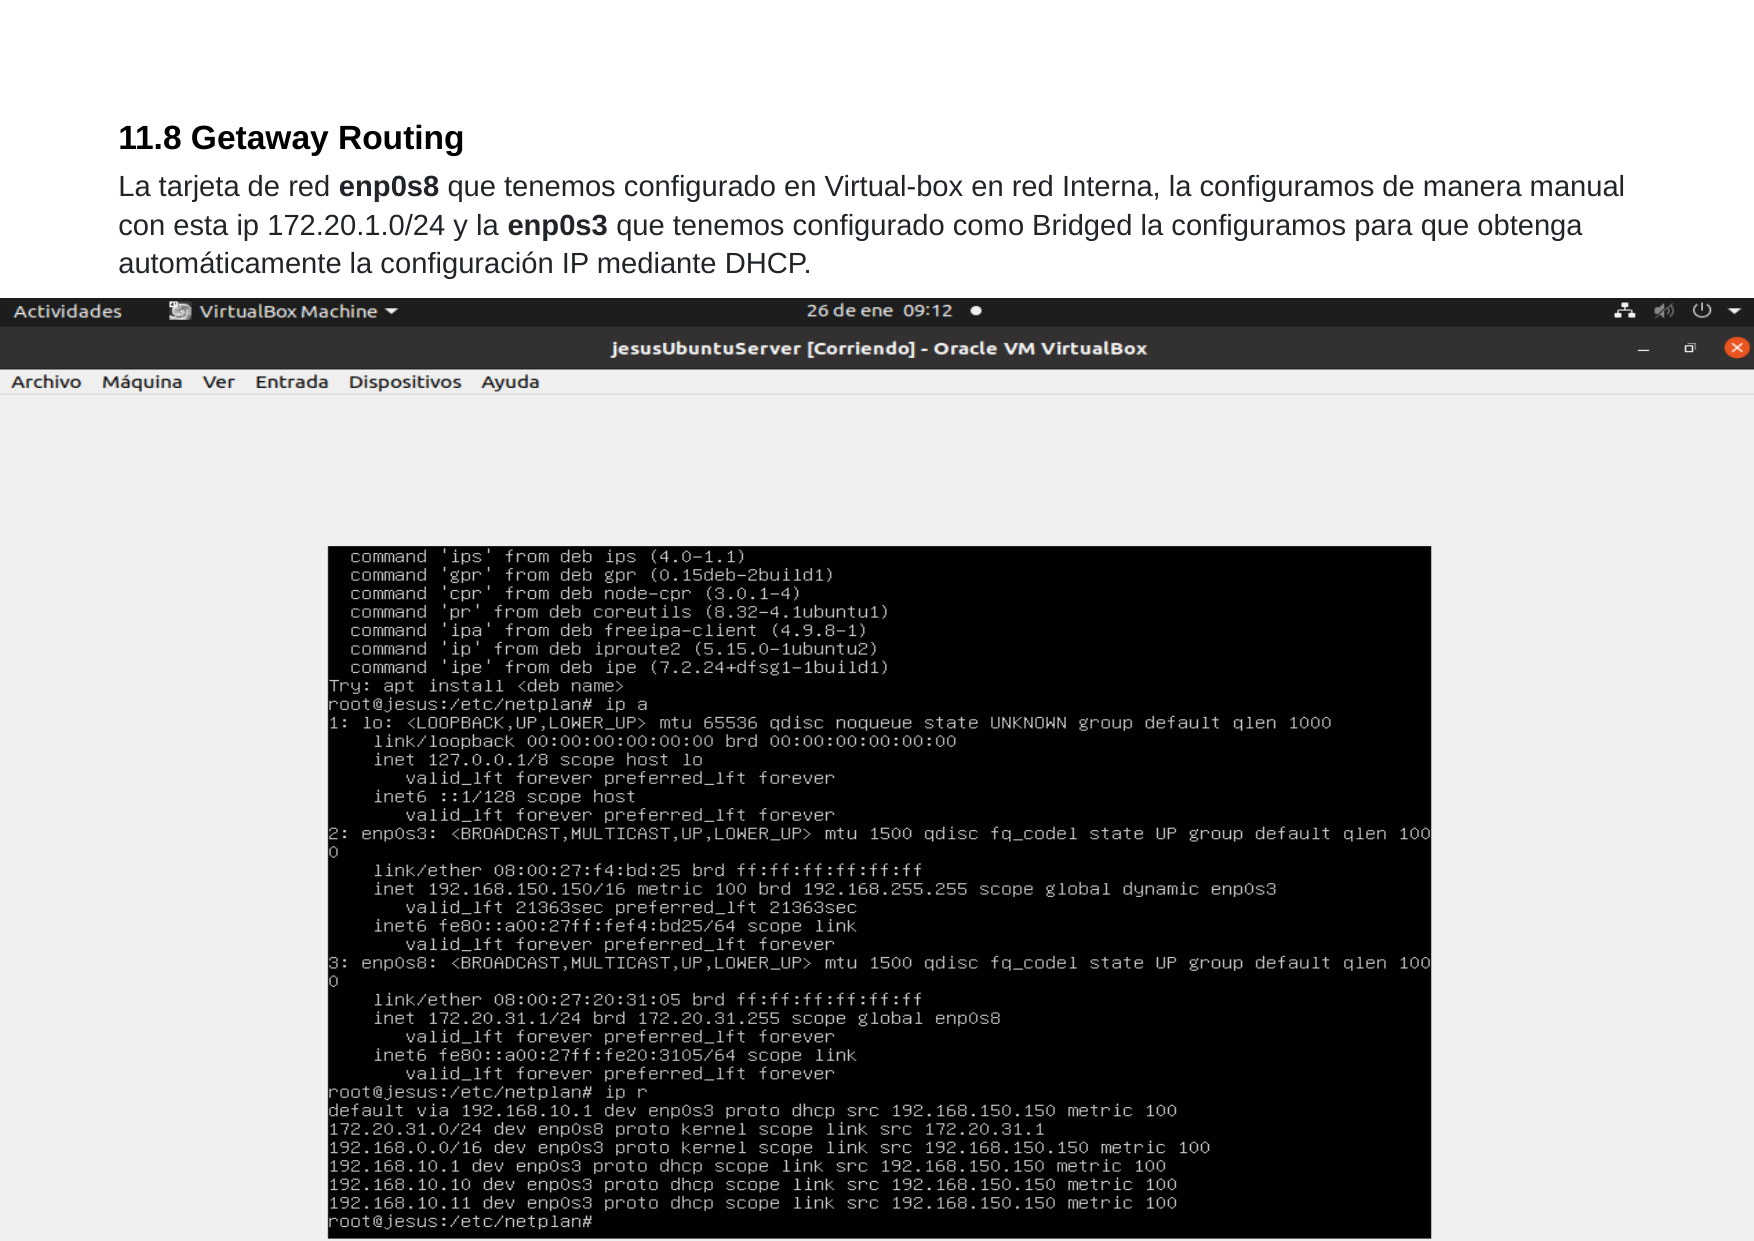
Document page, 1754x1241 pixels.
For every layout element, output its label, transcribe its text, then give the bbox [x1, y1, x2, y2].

subtitle 11.8 Getaway Routing [118, 118, 1636, 157]
picture [0, 298, 1754, 1241]
text La tarjeta de red enp0s8 que tenemos configurado en Virtual-box en red Interna, la configuramos de manera manual con esta ip 172.20.1.0/24 y la enp0s3 que tenemos configurado como Bridged la configuramos para que obtenga automáticamente la configuración IP mediante DHCP. [118, 169, 1636, 280]
